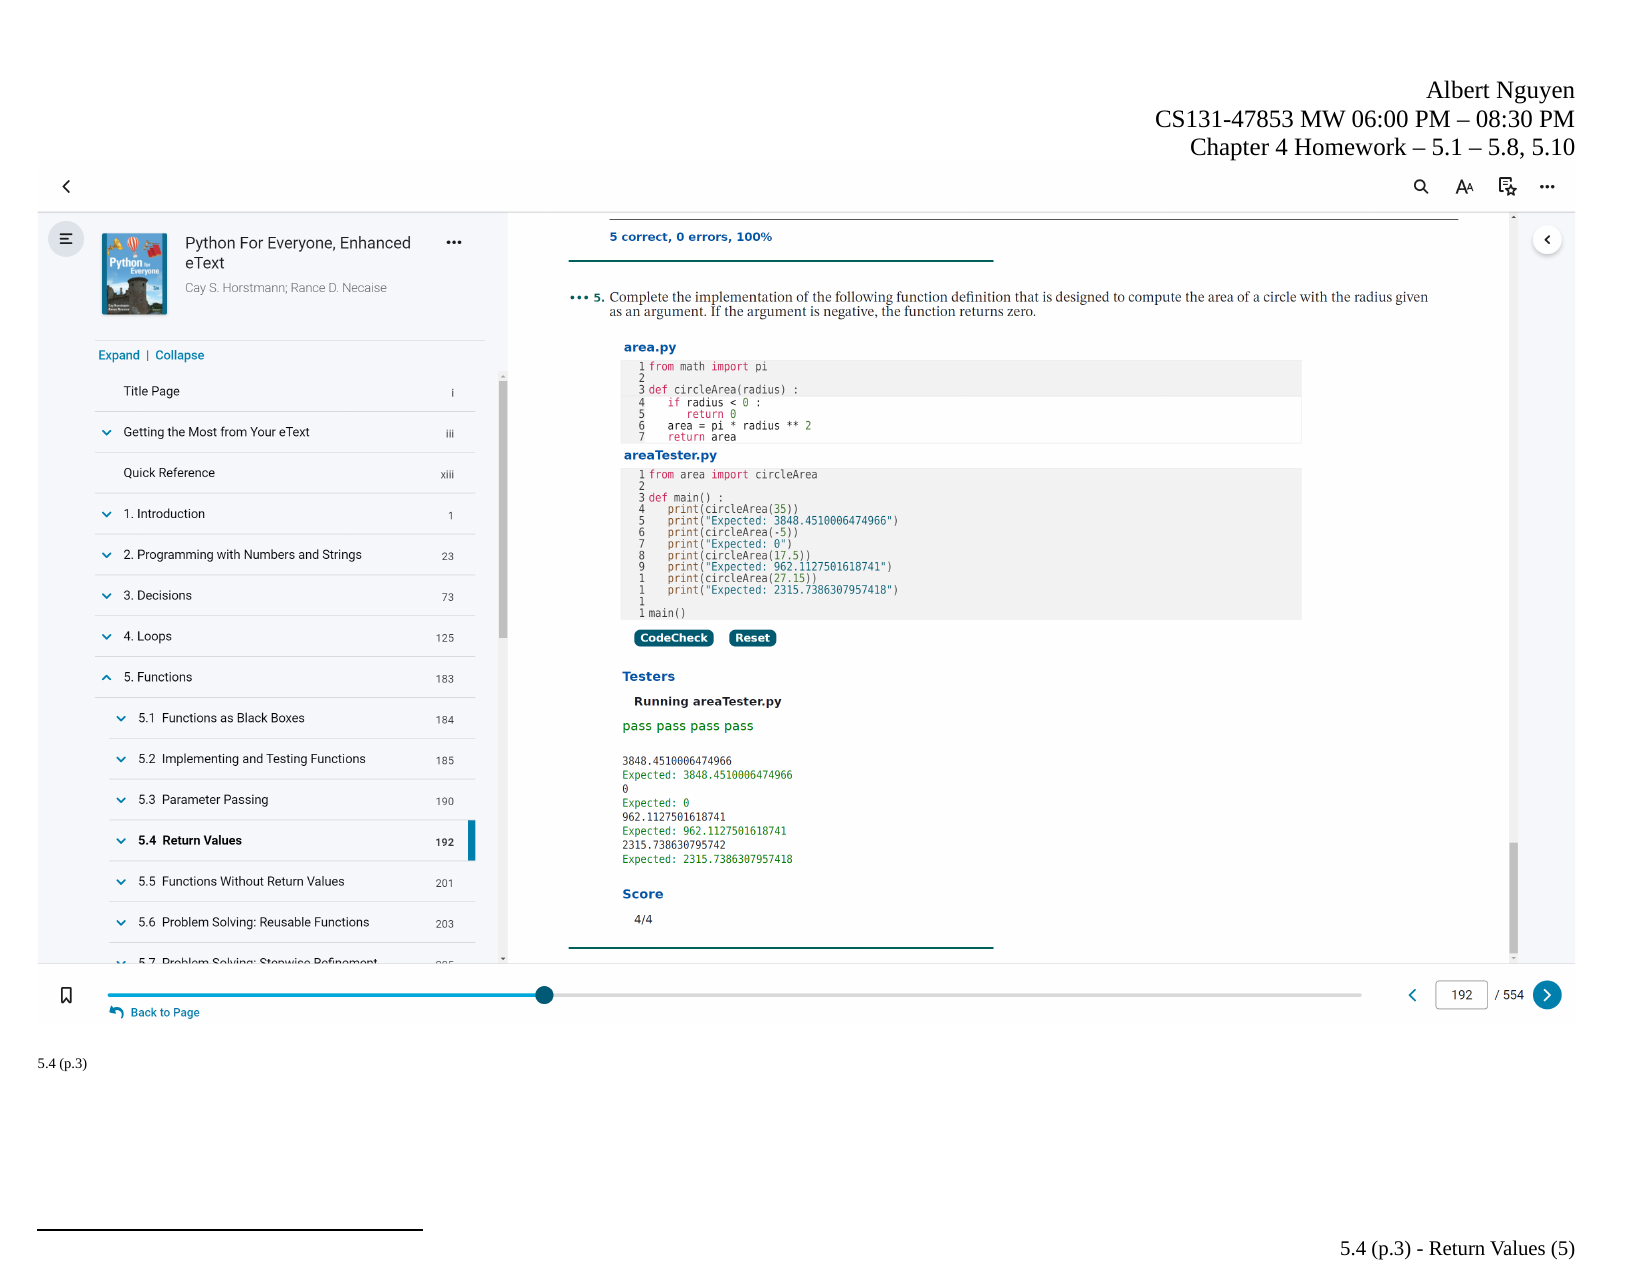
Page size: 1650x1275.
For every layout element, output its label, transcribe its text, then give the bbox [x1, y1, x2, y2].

picture [37, 161, 1575, 1026]
text - Return Values (5) [37, 1236, 1575, 1260]
